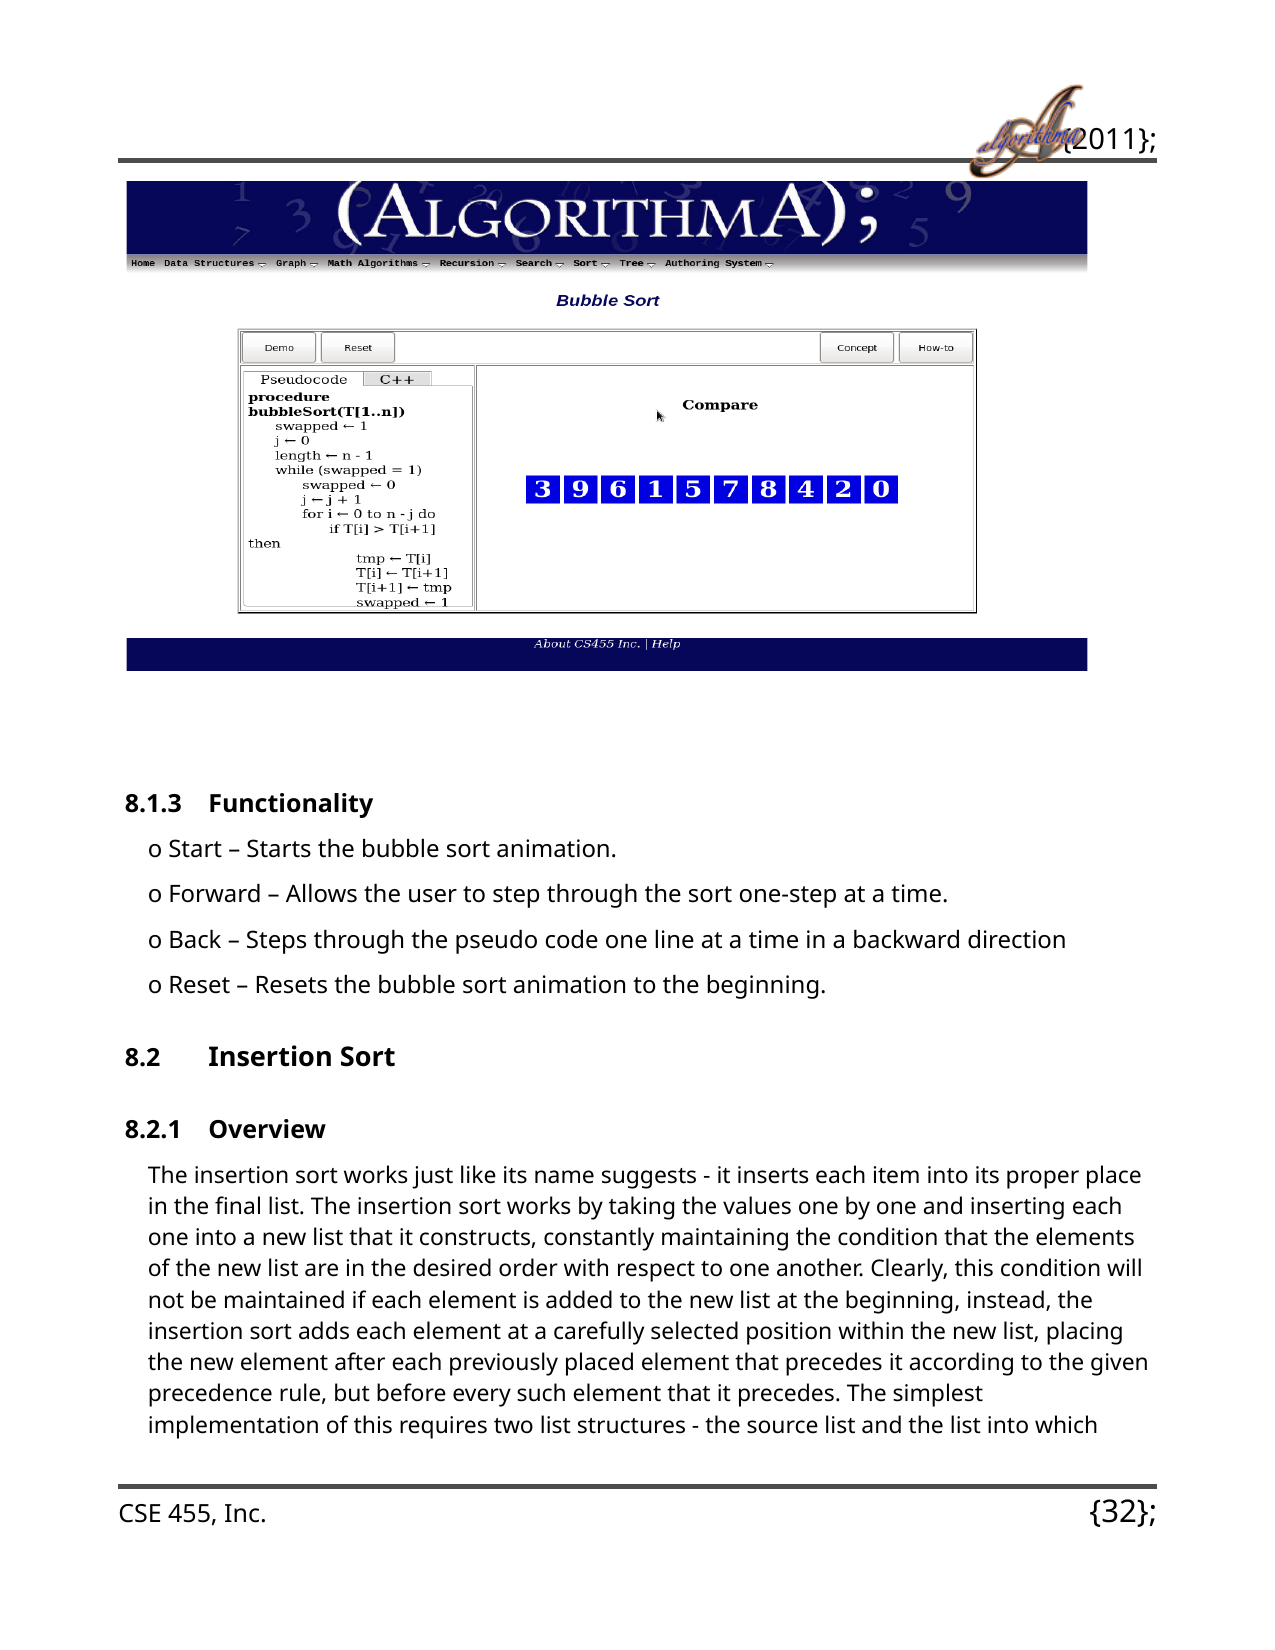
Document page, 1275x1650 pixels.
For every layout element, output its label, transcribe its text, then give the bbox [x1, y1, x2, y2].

subtitle Functionality [118, 786, 1157, 820]
text The insertion sort works just like its name suggests ‐ it inserts each item into its proper place in the final list. The insertion sort works by taking the values one by one and inserting each one into a new list that it constructs, constantly maintaining the condition that the elements of the new list are in the desired order with respect to one another. Clearly, this condition will not be maintained if each element is added to the new list at the beginning, instead, the insertion sort adds each element at a carefully selected position within the new list, placing the new element after each previously placed element that precedes it according to the given precedence rule, but before every such element that it precedes. The simplest implementation of this requires two list structures ‐ the source list and the list into which [148, 1158, 1157, 1440]
text o Forward – Allows the user to step through the sort one-step at a time. [148, 877, 1157, 910]
subtitle Insertion Sort [118, 1038, 1157, 1074]
subtitle Overview [118, 1112, 1157, 1146]
text o Start – Starts the bubble sort animation. [148, 832, 1157, 865]
text o Reset – Resets the bubble sort animation to the beginning. [148, 967, 1157, 1000]
picture [126, 181, 1088, 671]
picture [966, 83, 1087, 180]
text o Back – Steps through the pseudo code one line at a time in a backward direction [148, 922, 1157, 955]
